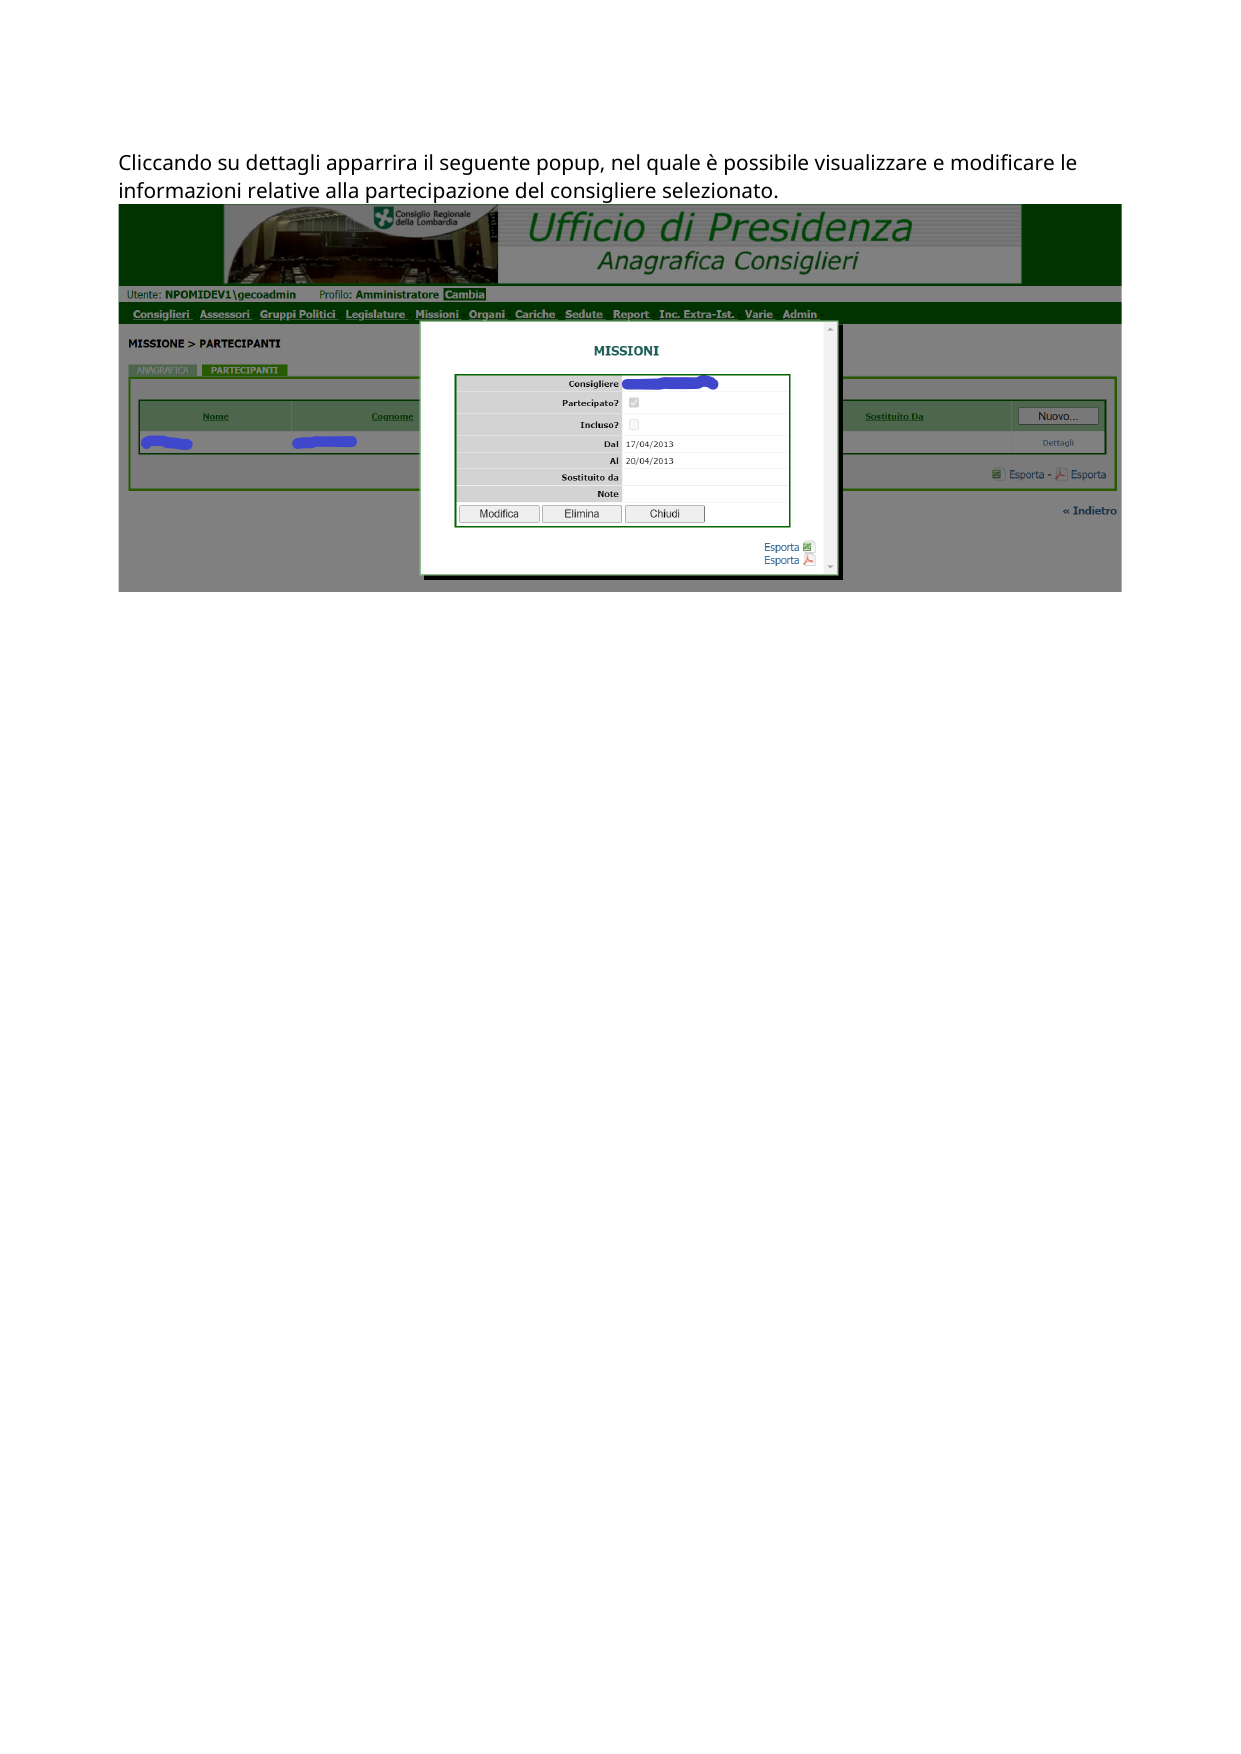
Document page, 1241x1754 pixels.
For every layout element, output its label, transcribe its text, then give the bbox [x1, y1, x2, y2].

text Cliccando su dettagli apparrira il seguente popup, nel quale è possibile visualizzare e modificare le informazioni relative alla partecipazione del consigliere selezionato. [118, 148, 1122, 204]
